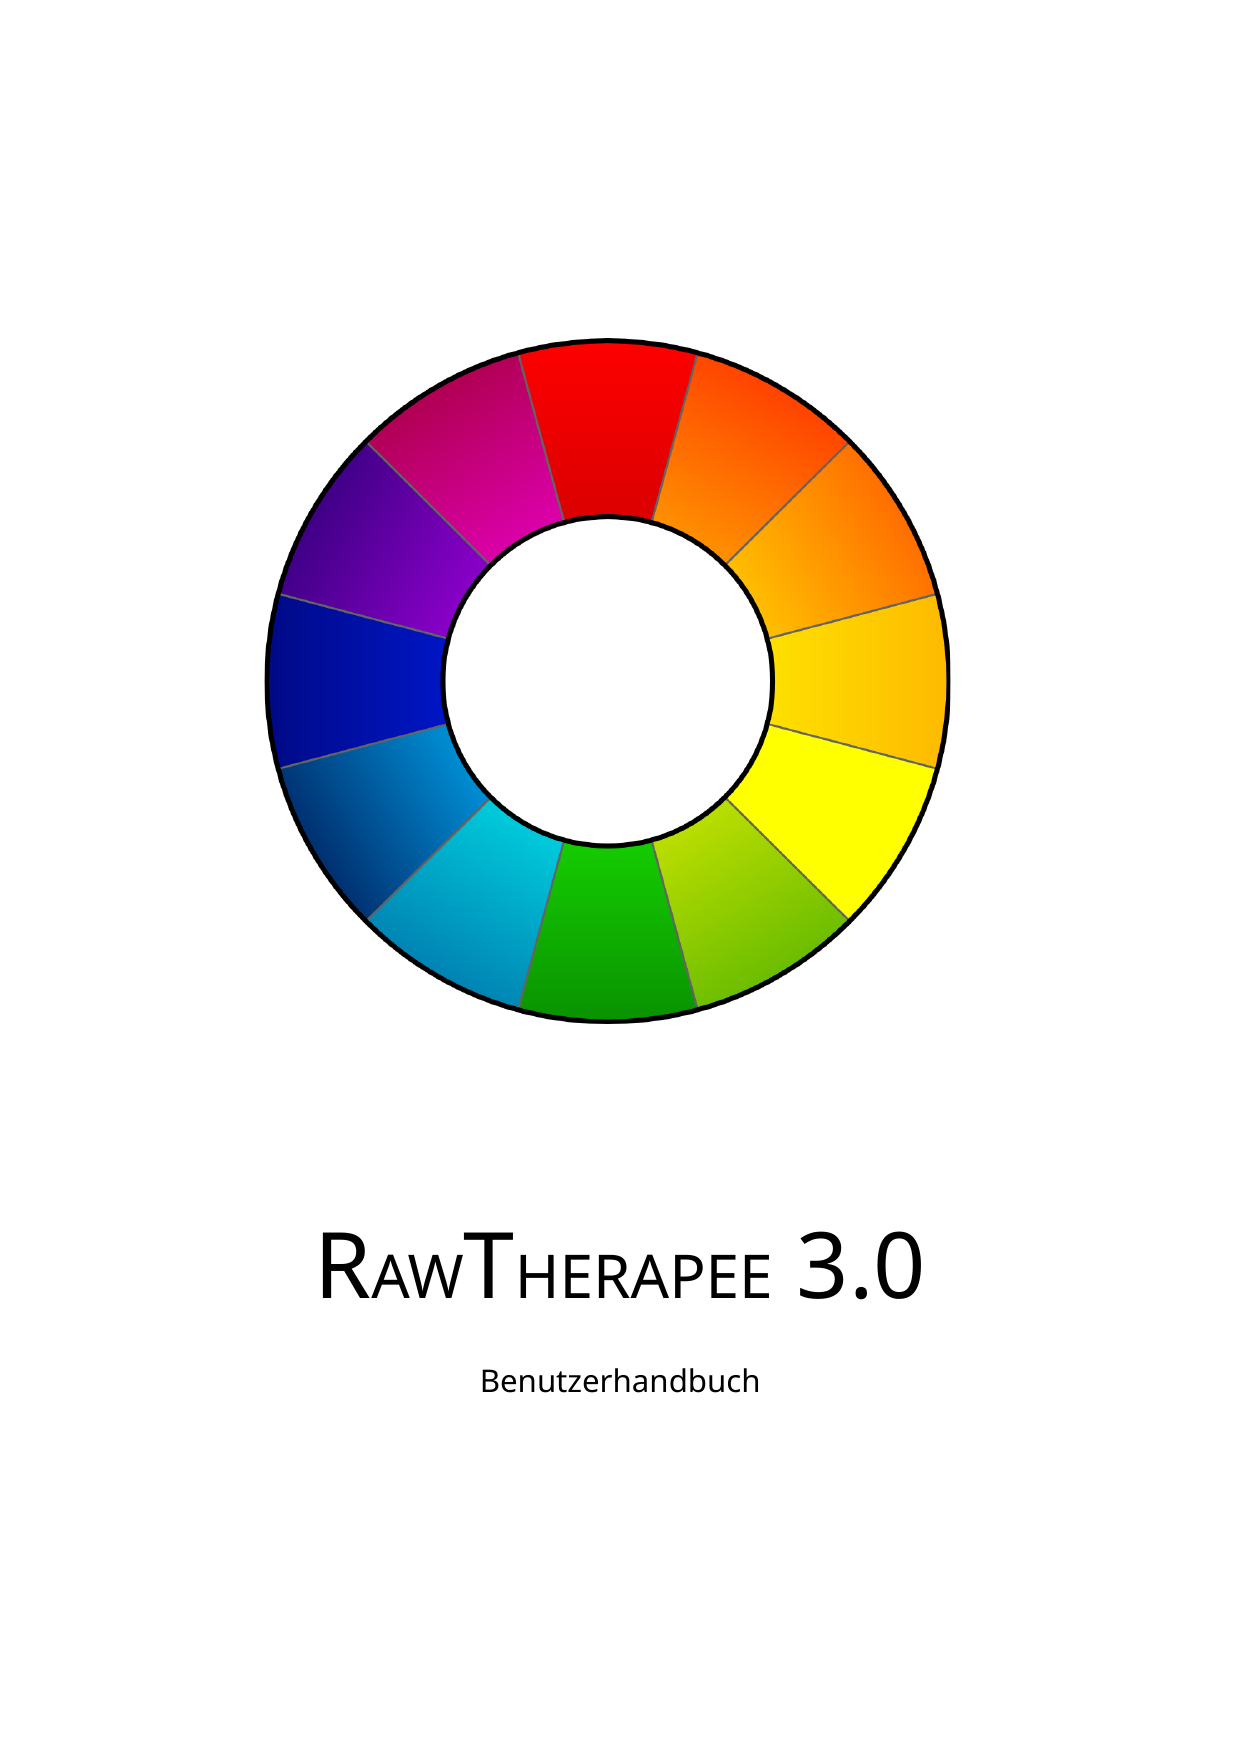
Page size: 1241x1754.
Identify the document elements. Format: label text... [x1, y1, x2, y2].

picture [264, 338, 951, 1024]
text RawTherapee 3.0 [118, 1201, 1122, 1326]
text Benutzerhandbuch [118, 1359, 1122, 1402]
